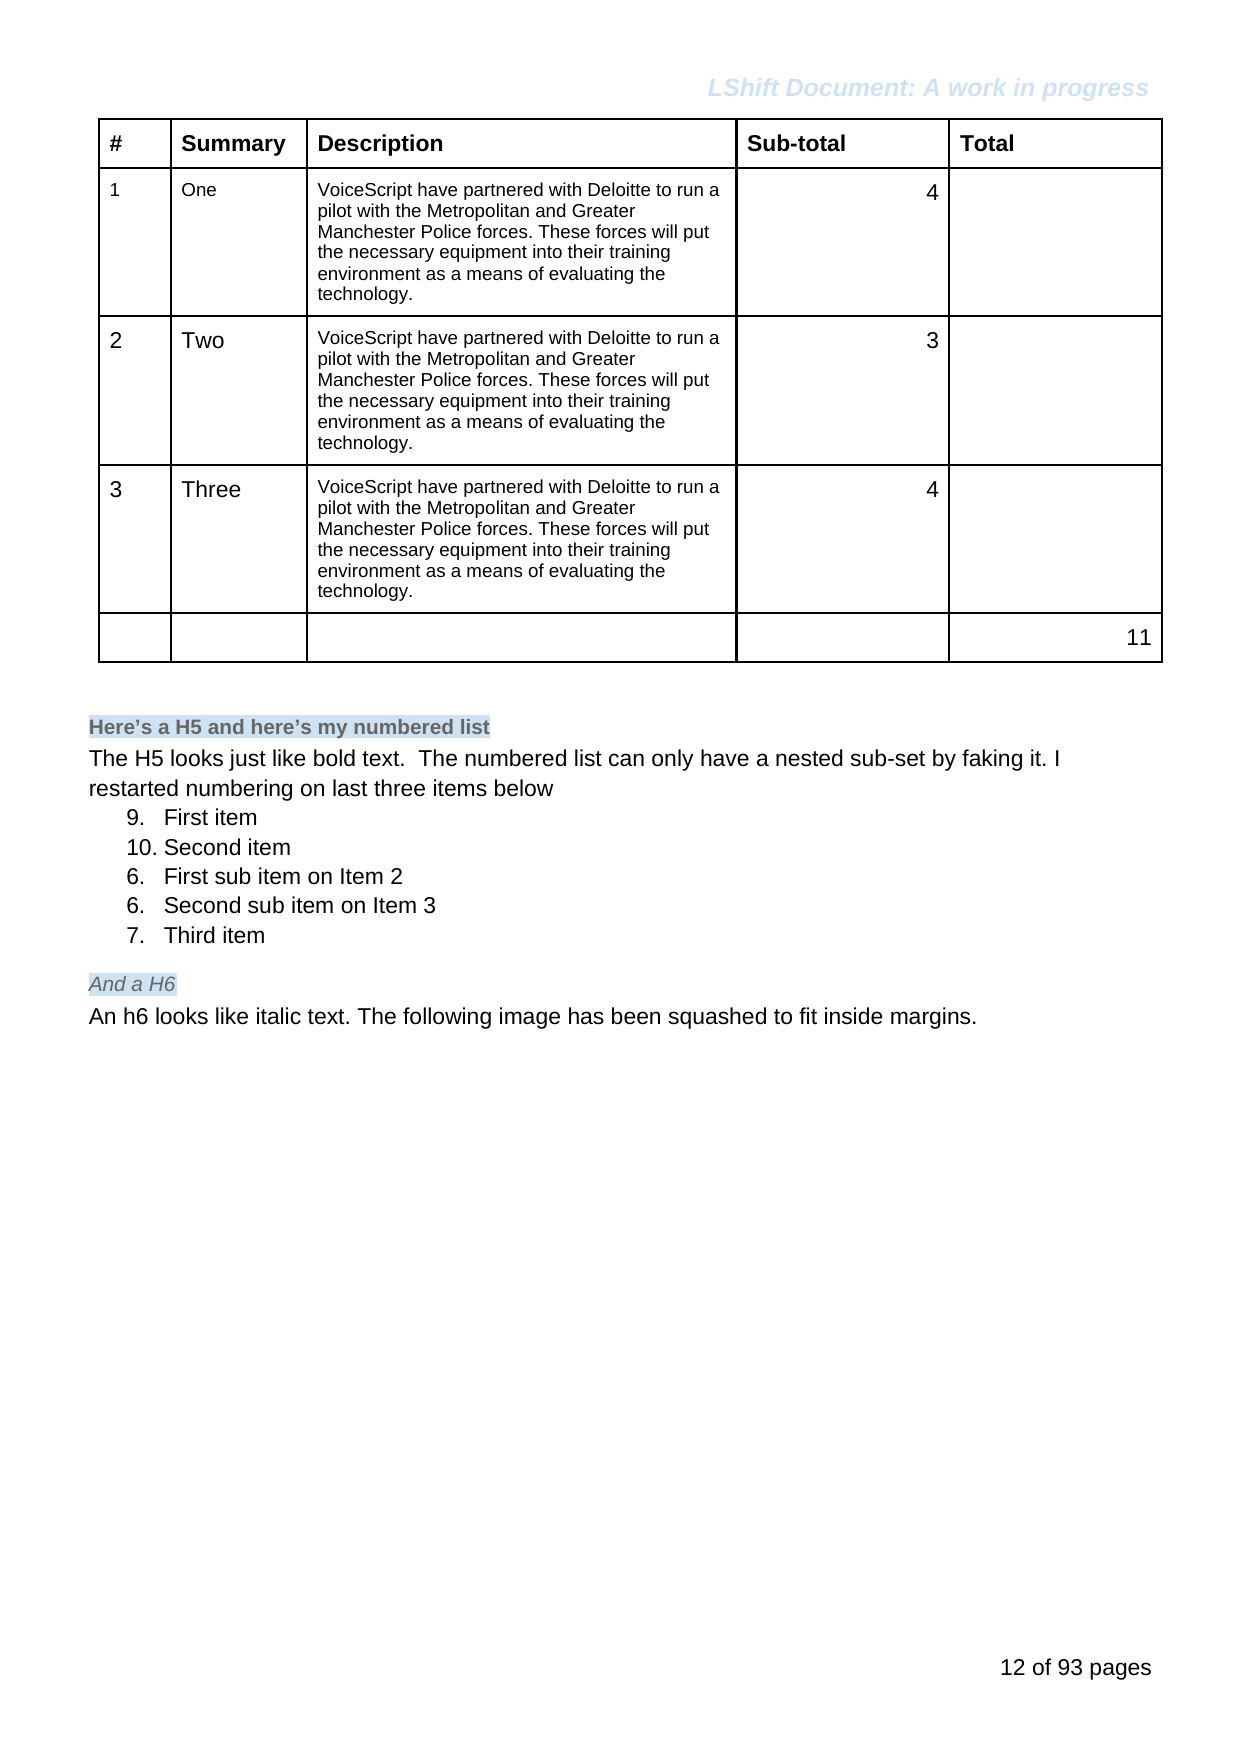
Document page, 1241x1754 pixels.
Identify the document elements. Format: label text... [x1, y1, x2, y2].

table_cell Three [172, 466, 306, 612]
table_cell VoiceScript have partnered with Deloitte to run a pilot with the Metropolitan and Greater Manchester Police forces. These forces will put the necessary equipment into their training environment as a means of evaluating the technology. [308, 466, 735, 612]
table_cell 3 [738, 317, 948, 464]
table_header Sub-total [738, 120, 948, 167]
list First sub item on Item 2 [126, 863, 1152, 889]
subtitle Here’s a H5 and here’s my numbered list [490, 715, 1152, 738]
table_cell [950, 466, 1161, 612]
table_cell VoiceScript have partnered with Deloitte to run a pilot with the Metropolitan and Greater Manchester Police forces. These forces will put the necessary equipment into their training environment as a means of evaluating the technology. [308, 317, 735, 464]
table_header Total [950, 120, 1161, 167]
table_cell [308, 614, 735, 661]
subtitle And a H6 [88, 972, 1152, 996]
table_cell 11 [950, 614, 1161, 661]
table_cell [100, 614, 170, 661]
table_header # [100, 120, 170, 167]
table_header Summary [172, 120, 306, 167]
table_cell 1 [100, 169, 170, 315]
table_cell [738, 614, 948, 661]
table_cell [172, 614, 306, 661]
list First item [126, 805, 1152, 830]
list Third item [126, 922, 1152, 948]
table_cell 4 [738, 169, 948, 315]
table_cell [950, 317, 1161, 464]
table_cell Two [172, 317, 306, 464]
list Second sub item on Item 3 [126, 893, 1152, 918]
list Second item [126, 834, 1152, 860]
table_header Description [308, 120, 735, 167]
table_cell VoiceScript have partnered with Deloitte to run a pilot with the Metropolitan and Greater Manchester Police forces. These forces will put the necessary equipment into their training environment as a means of evaluating the technology. [308, 169, 735, 315]
table_cell One [172, 169, 306, 315]
table_cell 2 [100, 317, 170, 464]
text An h6 looks like italic text. The following image has been squashed to fit inside margins. [88, 1003, 1152, 1029]
table_cell 3 [100, 466, 170, 612]
table_cell 4 [738, 466, 948, 612]
table_cell [950, 169, 1161, 315]
text The H5 looks just like bold text. The numbered list can only have a nested sub-set by faking it. I restarted numbering on last three items below [88, 746, 1152, 801]
